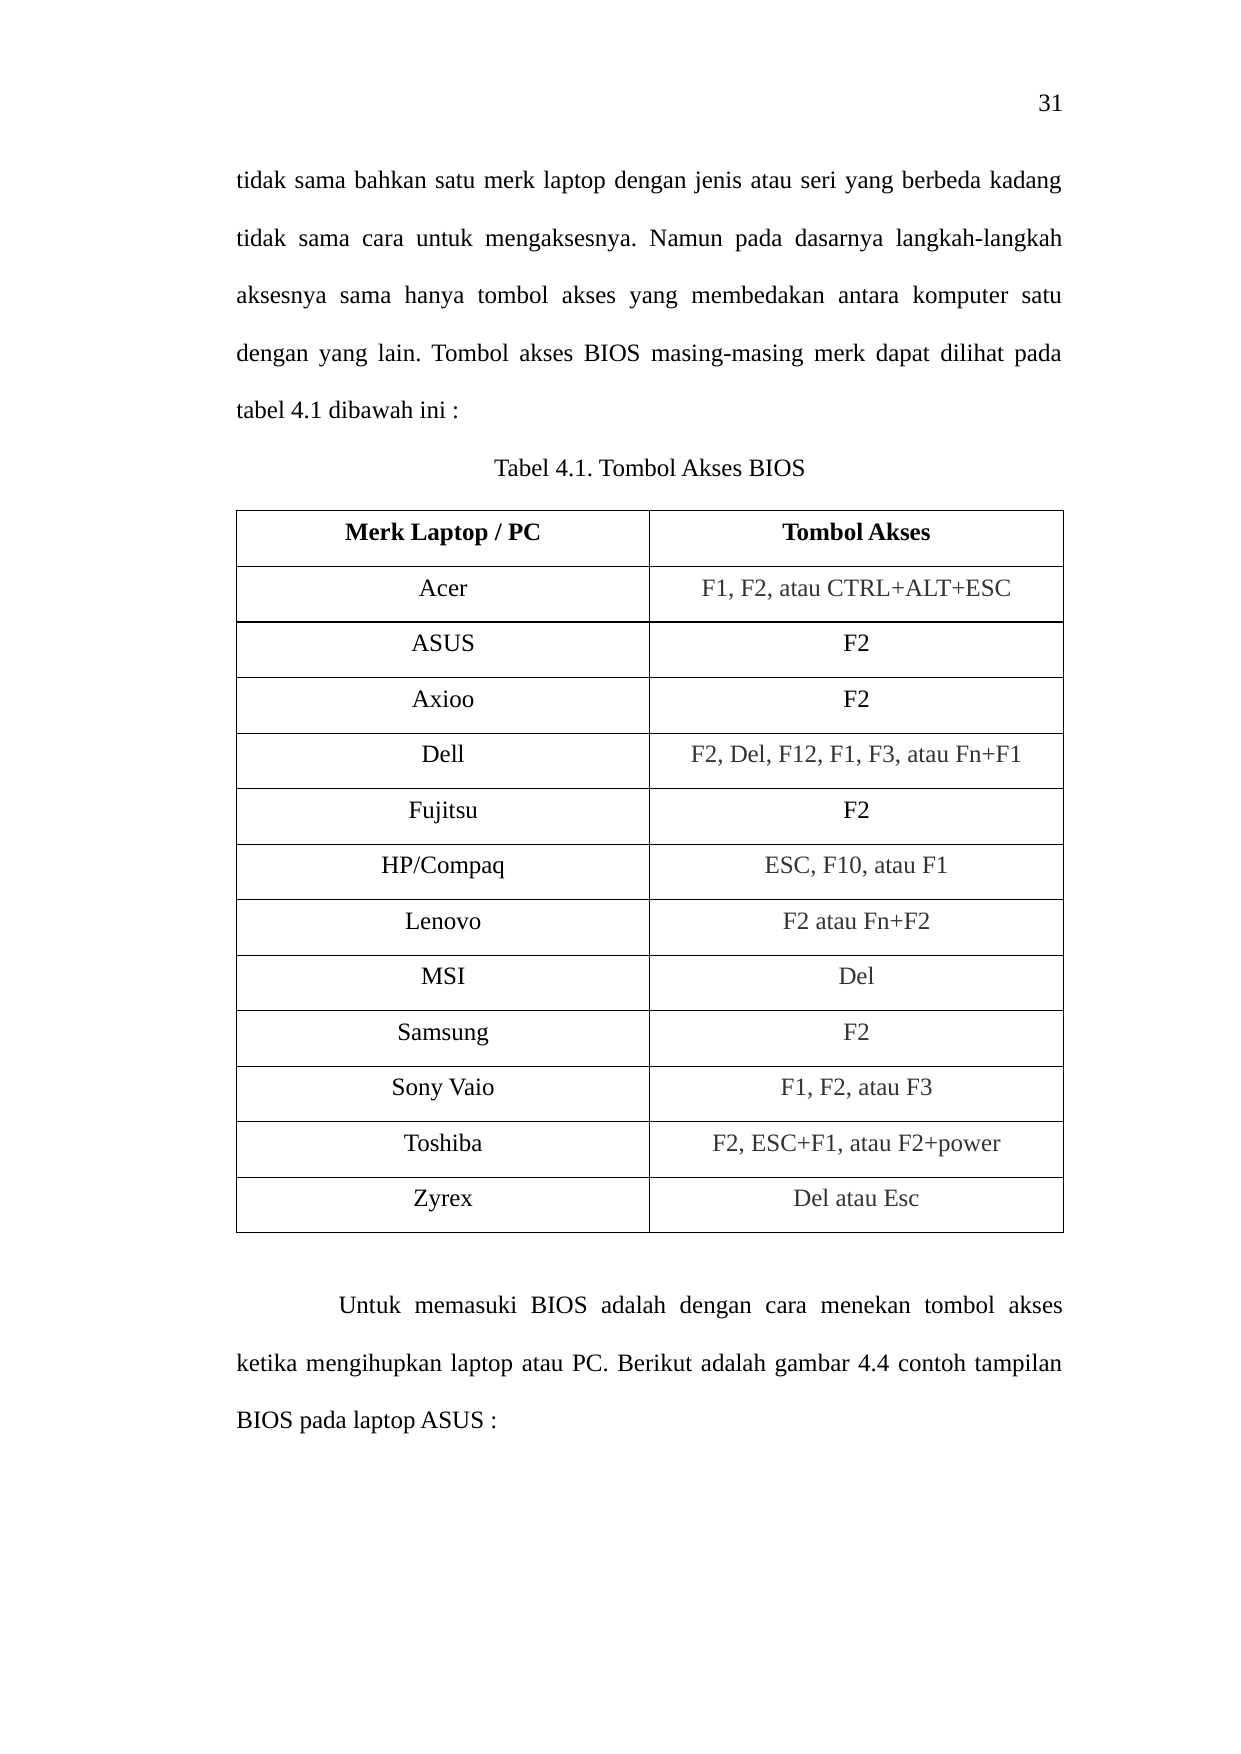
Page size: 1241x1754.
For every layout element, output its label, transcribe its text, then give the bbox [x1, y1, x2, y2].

table_header Merk Laptop / PC [237, 511, 649, 566]
text Untuk memasuki BIOS adalah dengan cara menekan tombol akses ketika mengihupkan laptop atau PC. Berikut adalah gambar 4.4 contoh tampilan BIOS pada laptop ASUS : [236, 1291, 1063, 1434]
text Tabel 4.1. Tombol Akses BIOS [236, 453, 1063, 482]
table_header Tombol Akses [650, 511, 1063, 566]
table_cell F1, F2, atau CTRL+ALT+ESC [650, 567, 1063, 621]
table_cell F2, ESC+F1, atau F2+power [650, 1122, 1063, 1177]
table_cell F2 [650, 789, 1063, 843]
table_cell F1, F2, atau F3 [650, 1067, 1063, 1121]
table_cell ESC, F10, atau F1 [650, 845, 1063, 899]
table_cell Dell [237, 734, 649, 788]
table_cell ASUS [237, 623, 649, 677]
text tidak sama bahkan satu merk laptop dengan jenis atau seri yang berbeda kadang tidak sama cara untuk mengaksesnya. Namun pada dasarnya langkah-langkah aksesnya sama hanya tombol akses yang membedakan antara komputer satu dengan yang lain. Tombol akses BIOS masing-masing merk dapat dilihat pada tabel 4.1 dibawah ini : [236, 165, 1063, 424]
table_cell Samsung [237, 1011, 649, 1066]
table_cell MSI [237, 956, 649, 1010]
table_cell Acer [237, 567, 649, 621]
table_cell Fujitsu [237, 789, 649, 843]
table_cell Lenovo [237, 900, 649, 954]
table_cell HP/Compaq [237, 845, 649, 899]
table_cell F2, Del, F12, F1, F3, atau Fn+F1 [650, 734, 1063, 788]
table_cell F2 [650, 1011, 1063, 1066]
table_cell Del atau Esc [650, 1178, 1063, 1232]
table_cell Sony Vaio [237, 1067, 649, 1121]
table_cell Zyrex [237, 1178, 649, 1232]
table_cell Del [650, 956, 1063, 1010]
table_cell F2 [650, 623, 1063, 677]
table_cell F2 atau Fn+F2 [650, 900, 1063, 954]
table_cell F2 [650, 678, 1063, 732]
table_cell Toshiba [237, 1122, 649, 1177]
table_cell Axioo [237, 678, 649, 732]
